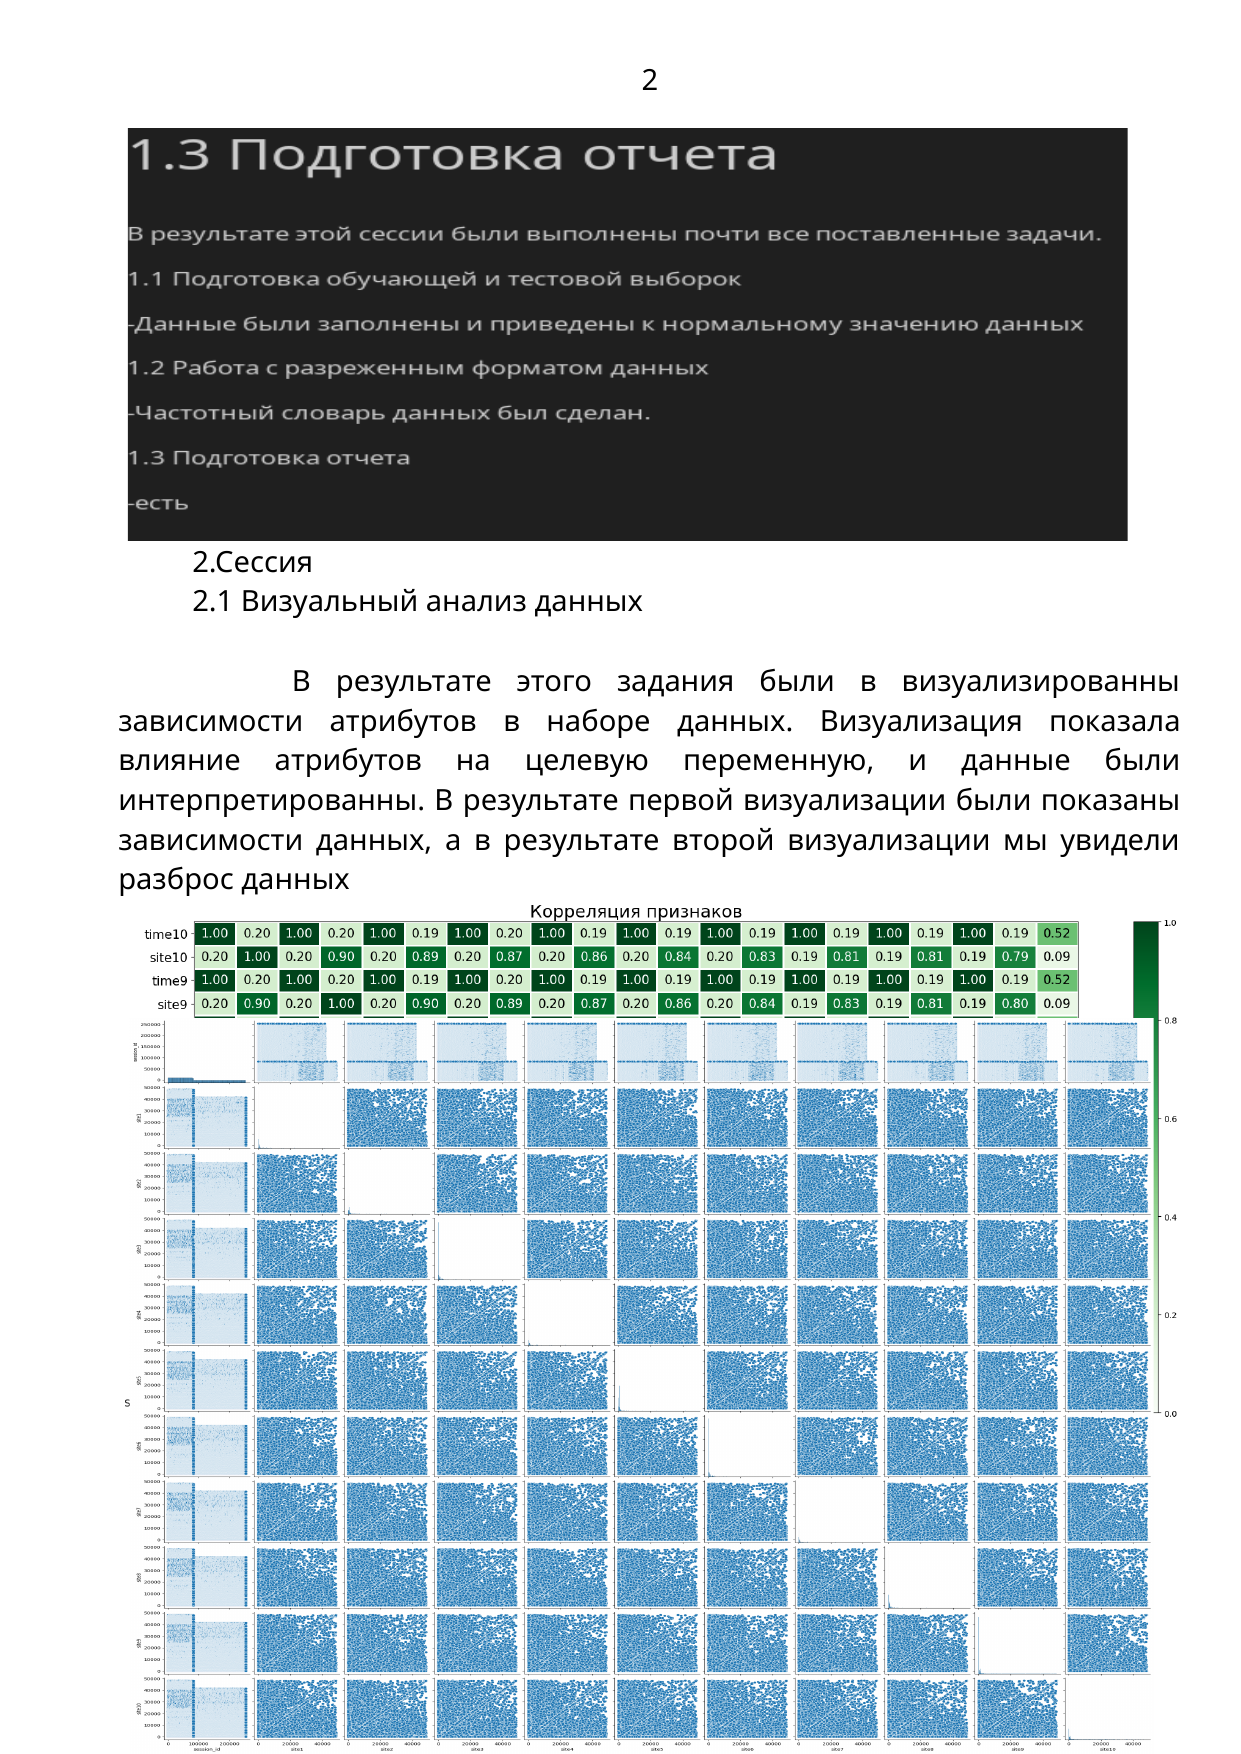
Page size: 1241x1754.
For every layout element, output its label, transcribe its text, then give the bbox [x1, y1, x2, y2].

text 2.Сессия [118, 118, 1181, 581]
text 2.1 Визуальный анализ данных [118, 581, 1181, 620]
picture [118, 898, 1182, 1754]
picture [127, 128, 1128, 541]
text В результате этого задания были в визуализированны зависимости атрибутов в наборе данных. Визуализация показала влияние атрибутов на целевую переменную, и данные были интерпретированны. В результате первой визуализации были показаны зависимости данных, а в результате второй визуализации мы увидели разброс данных [118, 660, 1181, 898]
